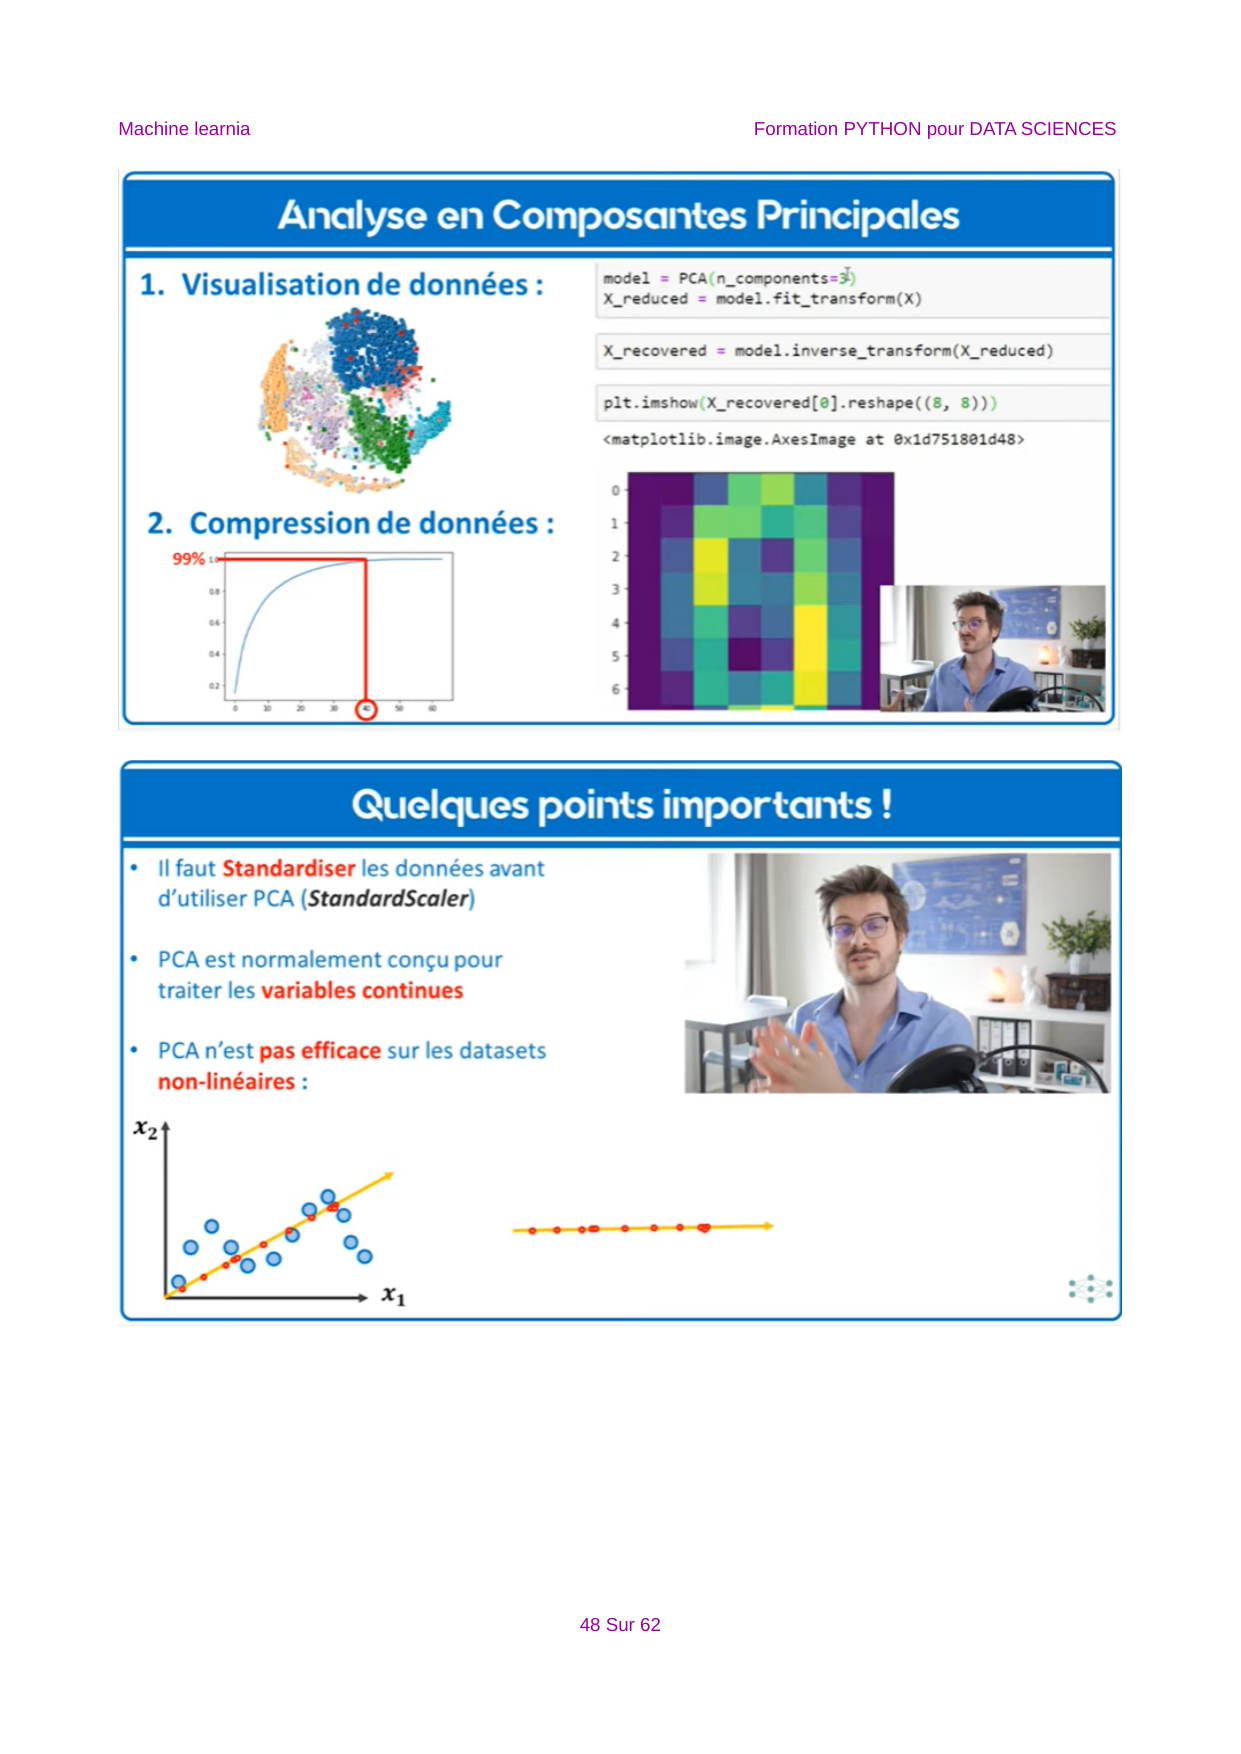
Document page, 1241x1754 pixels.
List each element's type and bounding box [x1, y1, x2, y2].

picture [118, 760, 1122, 1327]
picture [118, 169, 1122, 732]
